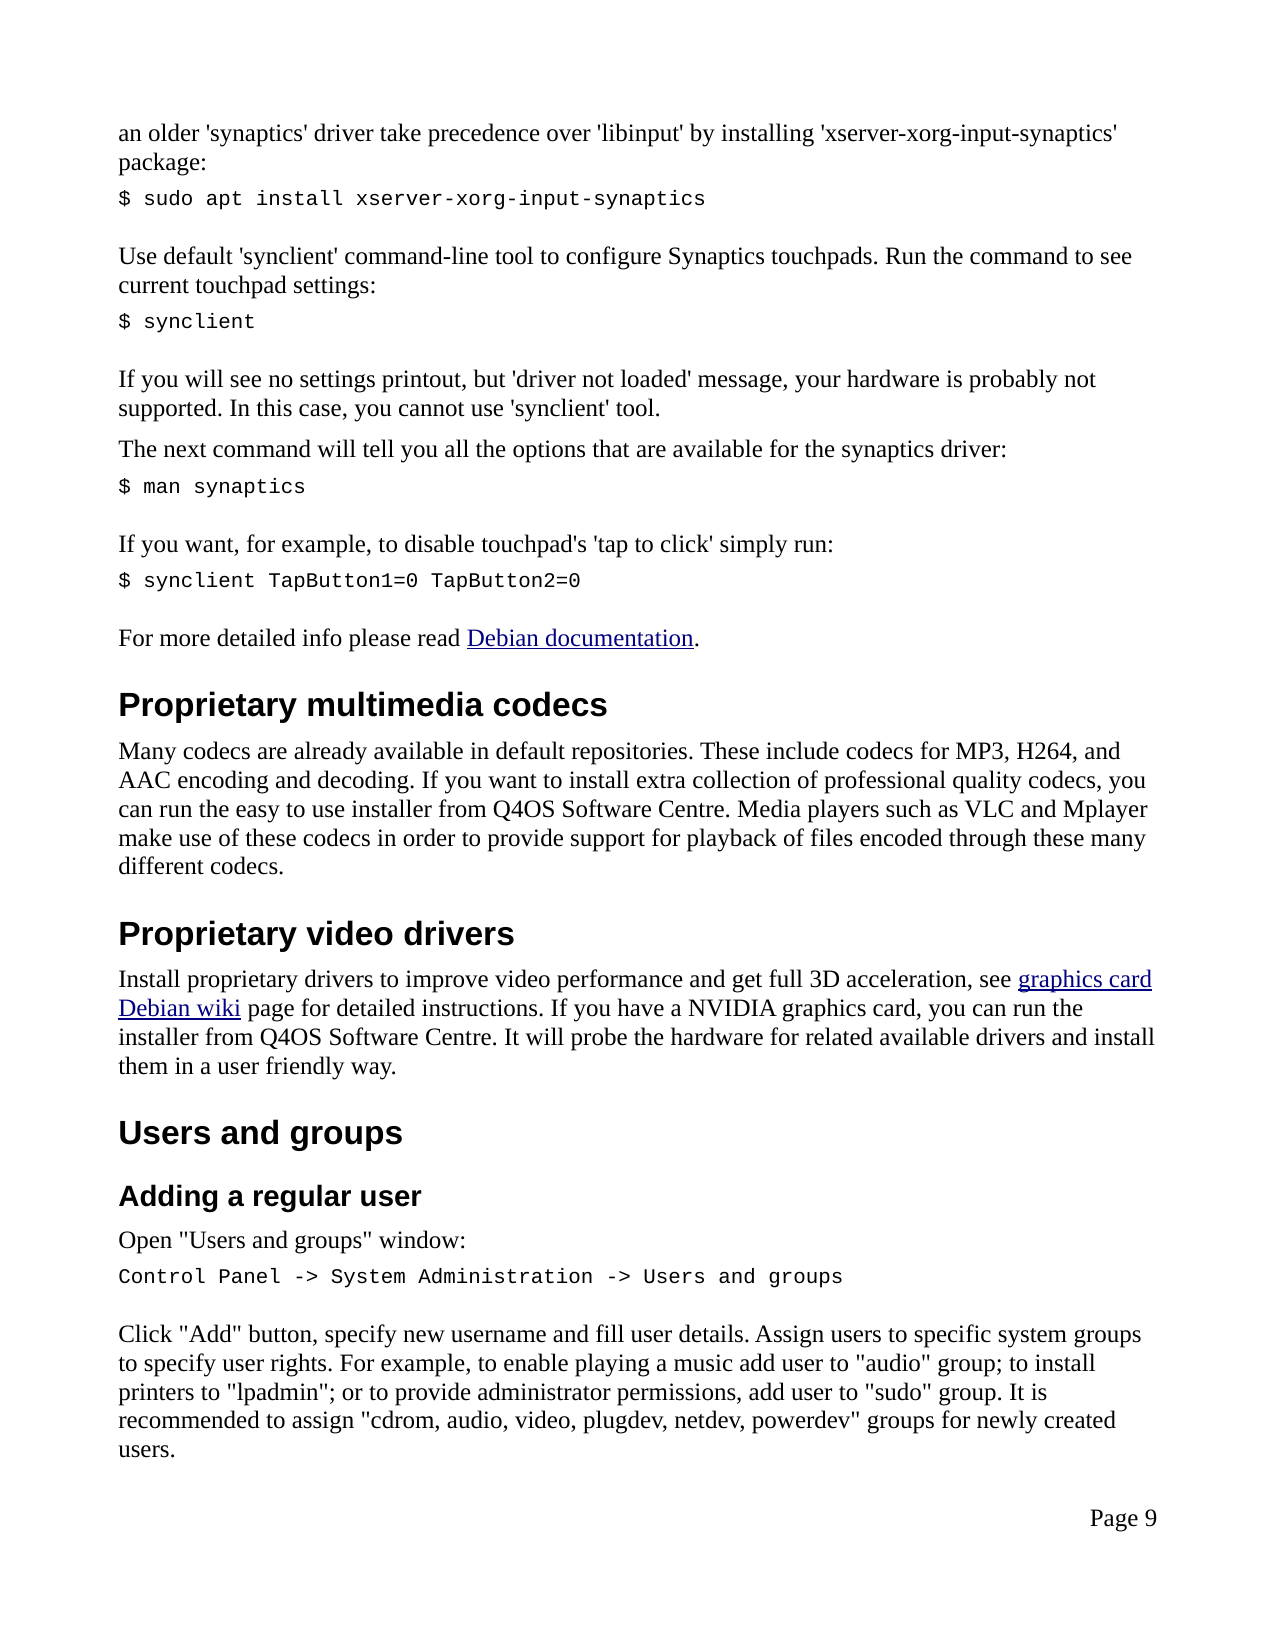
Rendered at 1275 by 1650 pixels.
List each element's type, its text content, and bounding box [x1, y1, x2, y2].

text $ sudo apt install xserver-xorg-input-synaptics [118, 188, 1157, 212]
text Control Panel -> System Administration -> Users and groups [118, 1266, 1157, 1290]
text $ man synaptics [118, 476, 1157, 499]
subtitle Proprietary video drivers [118, 913, 1157, 952]
text an older 'synaptics' driver take precedence over 'libinput' by installing 'xserver-xorg-input-synaptics' package: [118, 118, 1157, 176]
text The next command will tell you all the options that are available for the synaptics driver: [118, 434, 1157, 463]
text Open "Users and groups" window: [118, 1225, 1157, 1254]
subtitle Adding a regular user [118, 1179, 1157, 1212]
text Use default 'synclient' command-line tool to configure Synaptics touchpads. Run the command to see current touchpad settings: [118, 241, 1157, 299]
text $ synclient TapButton1=0 TapButton2=0 [118, 570, 1157, 594]
text Install proprietary drivers to improve video performance and get full 3D acceleration, see graphics card Debian wiki page for detailed instructions. If you have a NVIDIA graphics card, you can run the installer from Q4OS Software Centre. It will probe the hardware for related available drivers and install them in a user friendly way. [118, 964, 1157, 1079]
text $ synclient [118, 311, 1157, 335]
text Click "Add" button, specify new username and fill user details. Assign users to specific system groups to specify user rights. For example, to enable playing a music add user to "audio" group; to install printers to "lpadmin"; or to provide administrator permissions, add user to "sudo" group. It is recommended to assign "cdrom, audio, video, plugdev, netdev, powerdev" groups for newly created users. [118, 1319, 1157, 1463]
subtitle Users and groups [118, 1113, 1157, 1152]
subtitle Proprietary multimedia codecs [118, 685, 1157, 724]
text Many codecs are already available in default repositories. These include codecs for MP3, H264, and AAC encoding and decoding. If you want to install extra collection of professional quality codecs, you can run the easy to use installer from Q4OS Software Centre. Media players such as VLC and Mplayer make use of these codecs in order to provide support for playback of files encoded through these many different codecs. [118, 736, 1157, 880]
text If you want, for example, to disable touchpad's 'tap to click' simply run: [118, 529, 1157, 557]
text For more detailed info please read Debian documentation. [118, 623, 1157, 652]
text If you will see no settings printout, but 'driver not loaded' message, your hardware is probably not supported. In this case, you cannot use 'synclient' tool. [118, 364, 1157, 422]
